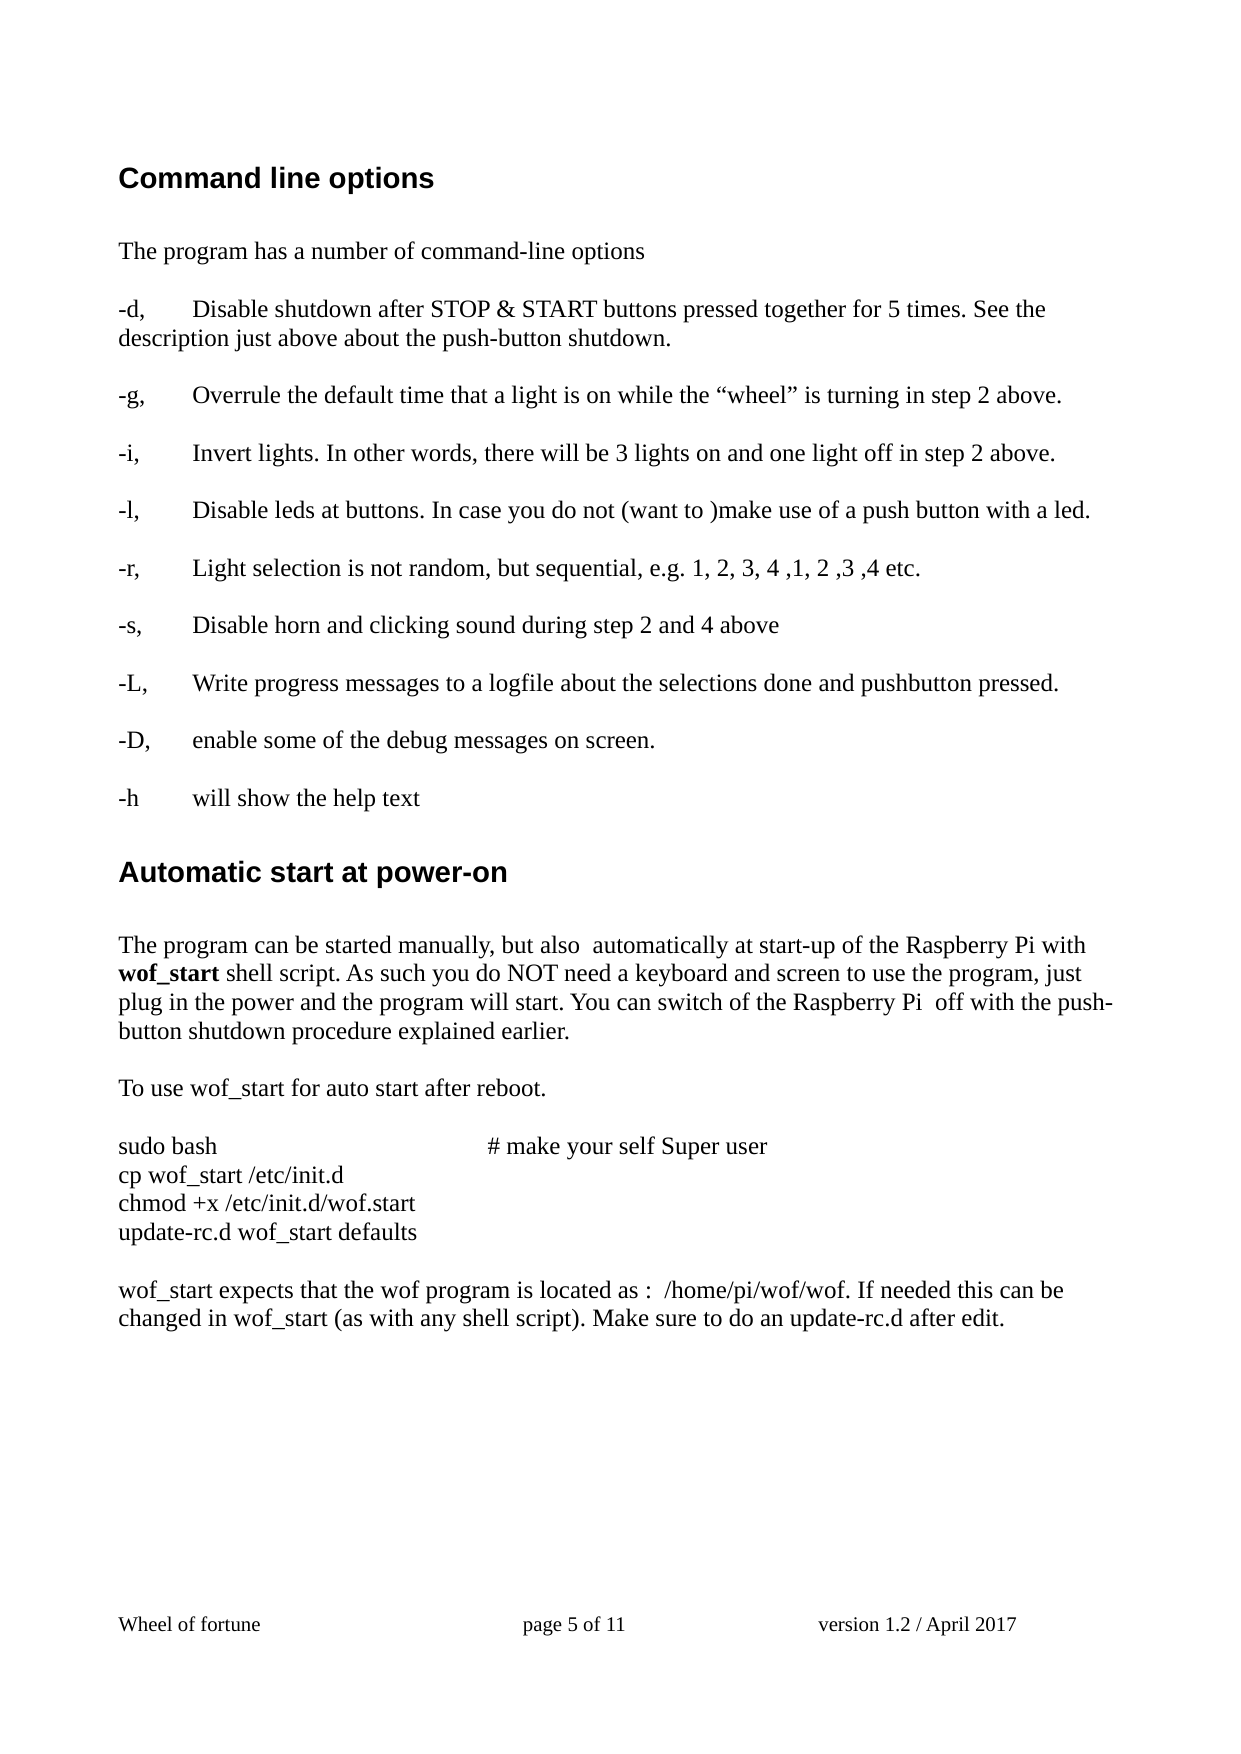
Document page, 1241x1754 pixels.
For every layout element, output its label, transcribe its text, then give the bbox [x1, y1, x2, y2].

text The program has a number of command-line options [118, 236, 1122, 265]
text -g, Overrule the default time that a light is on while the “wheel” is turning in step 2 above. [118, 380, 1122, 409]
text cp wof_start /etc/init.d [118, 1160, 1122, 1188]
text chmod +x /etc/init.d/wof.start [118, 1188, 1122, 1217]
subtitle Automatic start at power-on [118, 855, 1122, 888]
text wof_start expects that the wof program is located as : /home/pi/wof/wof. If needed this can be changed in wof_start (as with any shell script). Make sure to do an update-rc.d after edit. [118, 1275, 1122, 1332]
text -i, Invert lights. In other words, there will be 3 lights on and one light off in step 2 above. [118, 438, 1122, 466]
text sudo bash # make your self Super user [118, 1131, 1122, 1160]
text -r, Light selection is not random, but sequential, e.g. 1, 2, 3, 4 ,1, 2 ,3 ,4 etc. [118, 553, 1122, 581]
text -s, Disable horn and clicking sound during step 2 and 4 above [118, 610, 1122, 639]
text -h will show the help text [118, 783, 1122, 811]
text -l, Disable leds at buttons. In case you do not (want to )make use of a push button with a led. [118, 495, 1122, 524]
text The program can be started manually, but also automatically at start-up of the Raspberry Pi with wof_start shell script. As such you do NOT need a keyboard and screen to use the program, just plug in the power and the program will start. You can switch of the Raspberry Pi off with the push-button shutdown procedure explained earlier. [118, 930, 1122, 1045]
text -D, enable some of the debug messages on screen. [118, 725, 1122, 754]
text -d, Disable shutdown after STOP & START buttons pressed together for 5 times. See the description just above about the push-button shutdown. [118, 294, 1122, 351]
text -L, Write progress messages to a logfile about the selections done and pushbutton pressed. [118, 668, 1122, 696]
text To use wof_start for auto start after reboot. [118, 1073, 1122, 1102]
text update-rc.d wof_start defaults [118, 1217, 1122, 1246]
subtitle Command line options [118, 161, 1122, 195]
